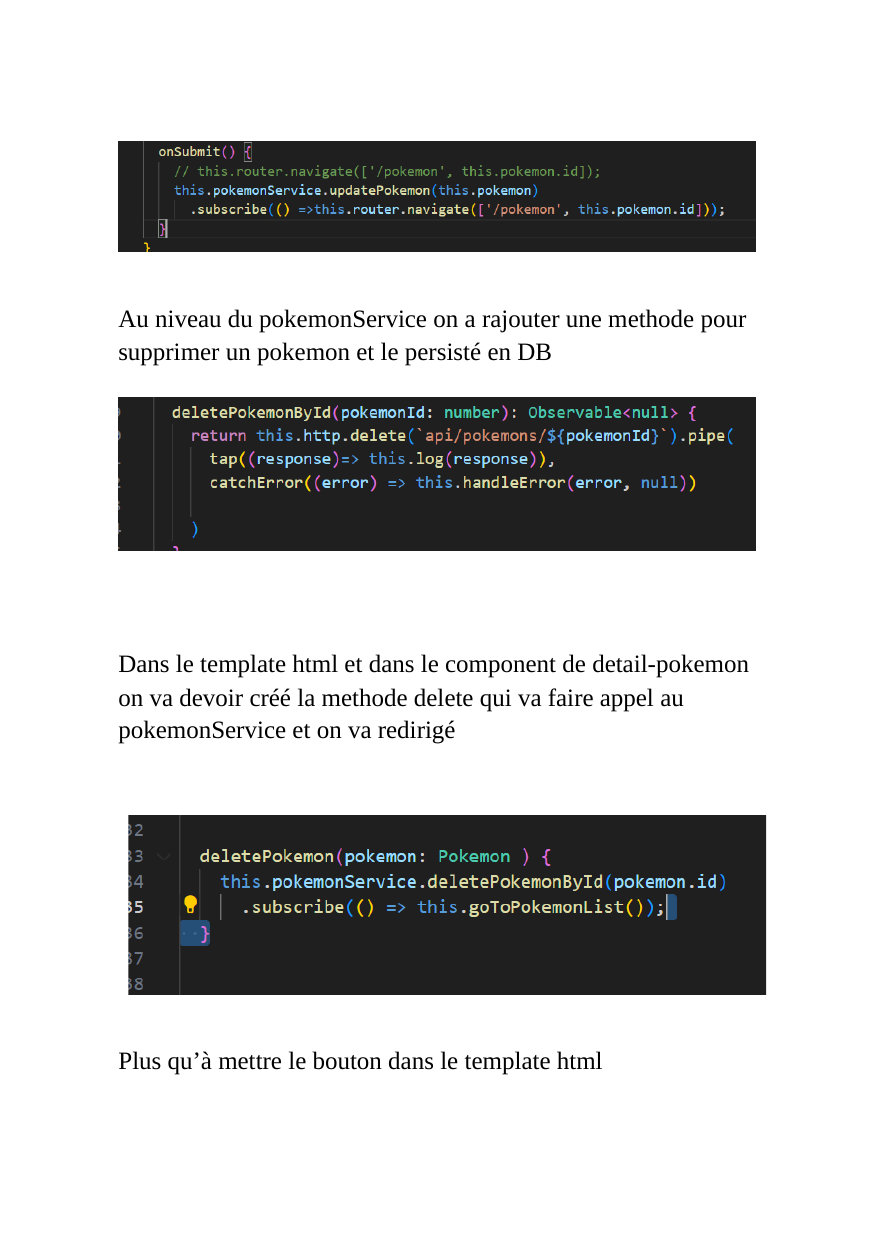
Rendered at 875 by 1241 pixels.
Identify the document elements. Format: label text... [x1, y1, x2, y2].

picture [118, 141, 756, 252]
picture [118, 397, 756, 551]
text Dans le template html et dans le component de detail-pokemon on va devoir créé la methode delete qui va faire appel au pokemonService et on va redirigé [118, 649, 756, 744]
text Plus qu’à mettre le bouton dans le template html [118, 1046, 756, 1075]
picture [128, 815, 767, 995]
text Au niveau du pokemonService on a rajouter une methode pour supprimer un pokemon et le persisté en DB [118, 304, 756, 365]
